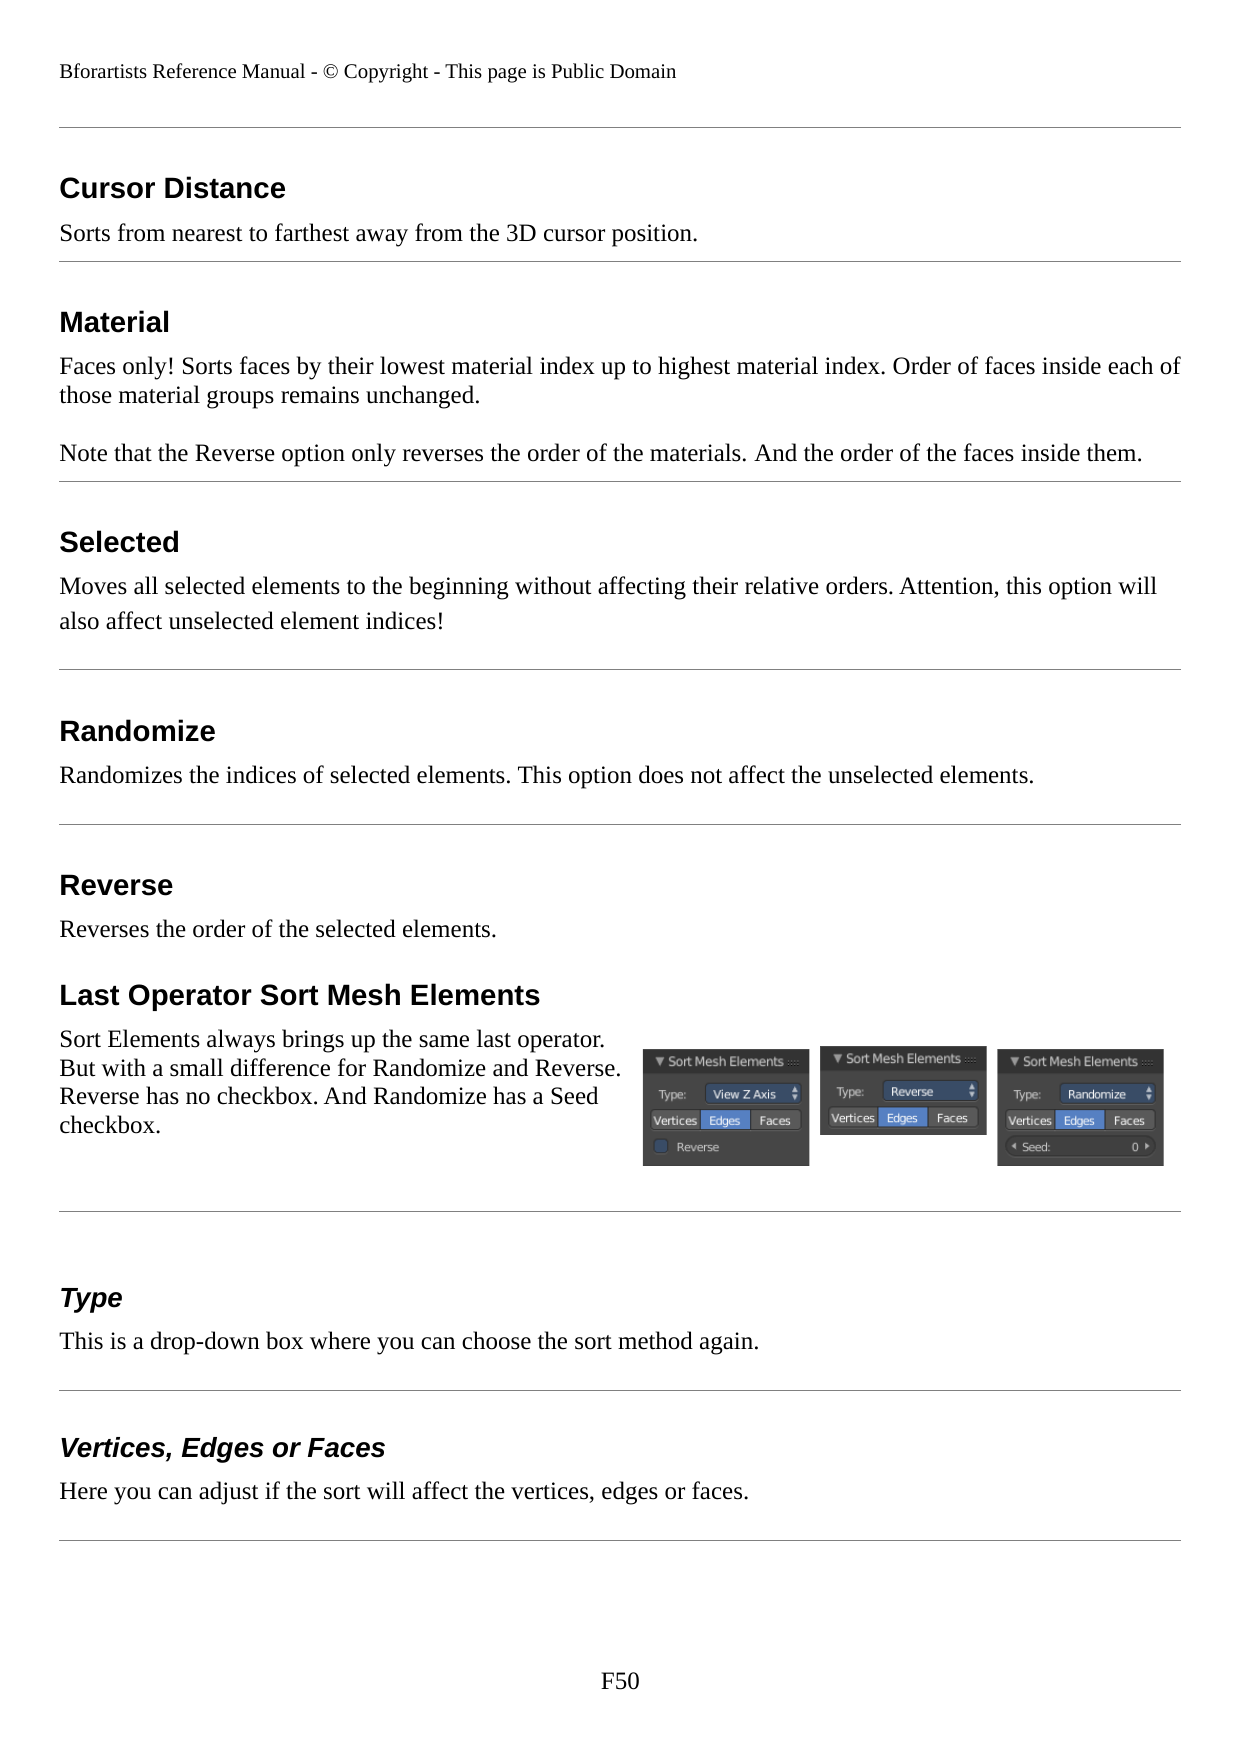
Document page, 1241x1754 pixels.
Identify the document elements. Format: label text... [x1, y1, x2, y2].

subtitle Selected [59, 525, 1181, 559]
picture [642, 1049, 810, 1166]
text This is a drop-down box where you can choose the sort method again. [59, 1326, 1181, 1355]
subtitle Material [59, 305, 1181, 339]
subtitle Reverse [59, 868, 1181, 901]
picture [997, 1049, 1164, 1166]
text Reverses the order of the selected elements. [59, 914, 1181, 943]
subtitle Randomize [59, 714, 1181, 747]
text Moves all selected elements to the beginning without affecting their relative orders. Attention, this option will also affect unselected element indices! [59, 571, 1181, 634]
list Note that the Reverse option only reverses the order of the materials. And the order of the faces inside them. [59, 438, 1181, 466]
text Here you can adjust if the sort will affect the vertices, edges or faces. [59, 1476, 1181, 1505]
list Sorts from nearest to farthest away from the 3D cursor position. [59, 218, 1181, 246]
subtitle Type [59, 1282, 1181, 1314]
subtitle Vertices, Edges or Faces [59, 1432, 1181, 1464]
subtitle Sort Elements always brings up the same last operator. But with a small difference for Randomize and Reverse. Reverse has no checkbox. And Randomize has a Seed checkbox. [59, 1024, 1181, 1139]
picture [820, 1046, 987, 1135]
text Randomizes the indices of selected elements. This option does not affect the unselected elements. [59, 760, 1181, 789]
subtitle Last Operator Sort Mesh Elements [59, 978, 1181, 1011]
list Faces only! Sorts faces by their lowest material index up to highest material index. Order of faces inside each of those material groups remains unchanged. [59, 351, 1181, 409]
subtitle Cursor Distance [59, 171, 1181, 205]
